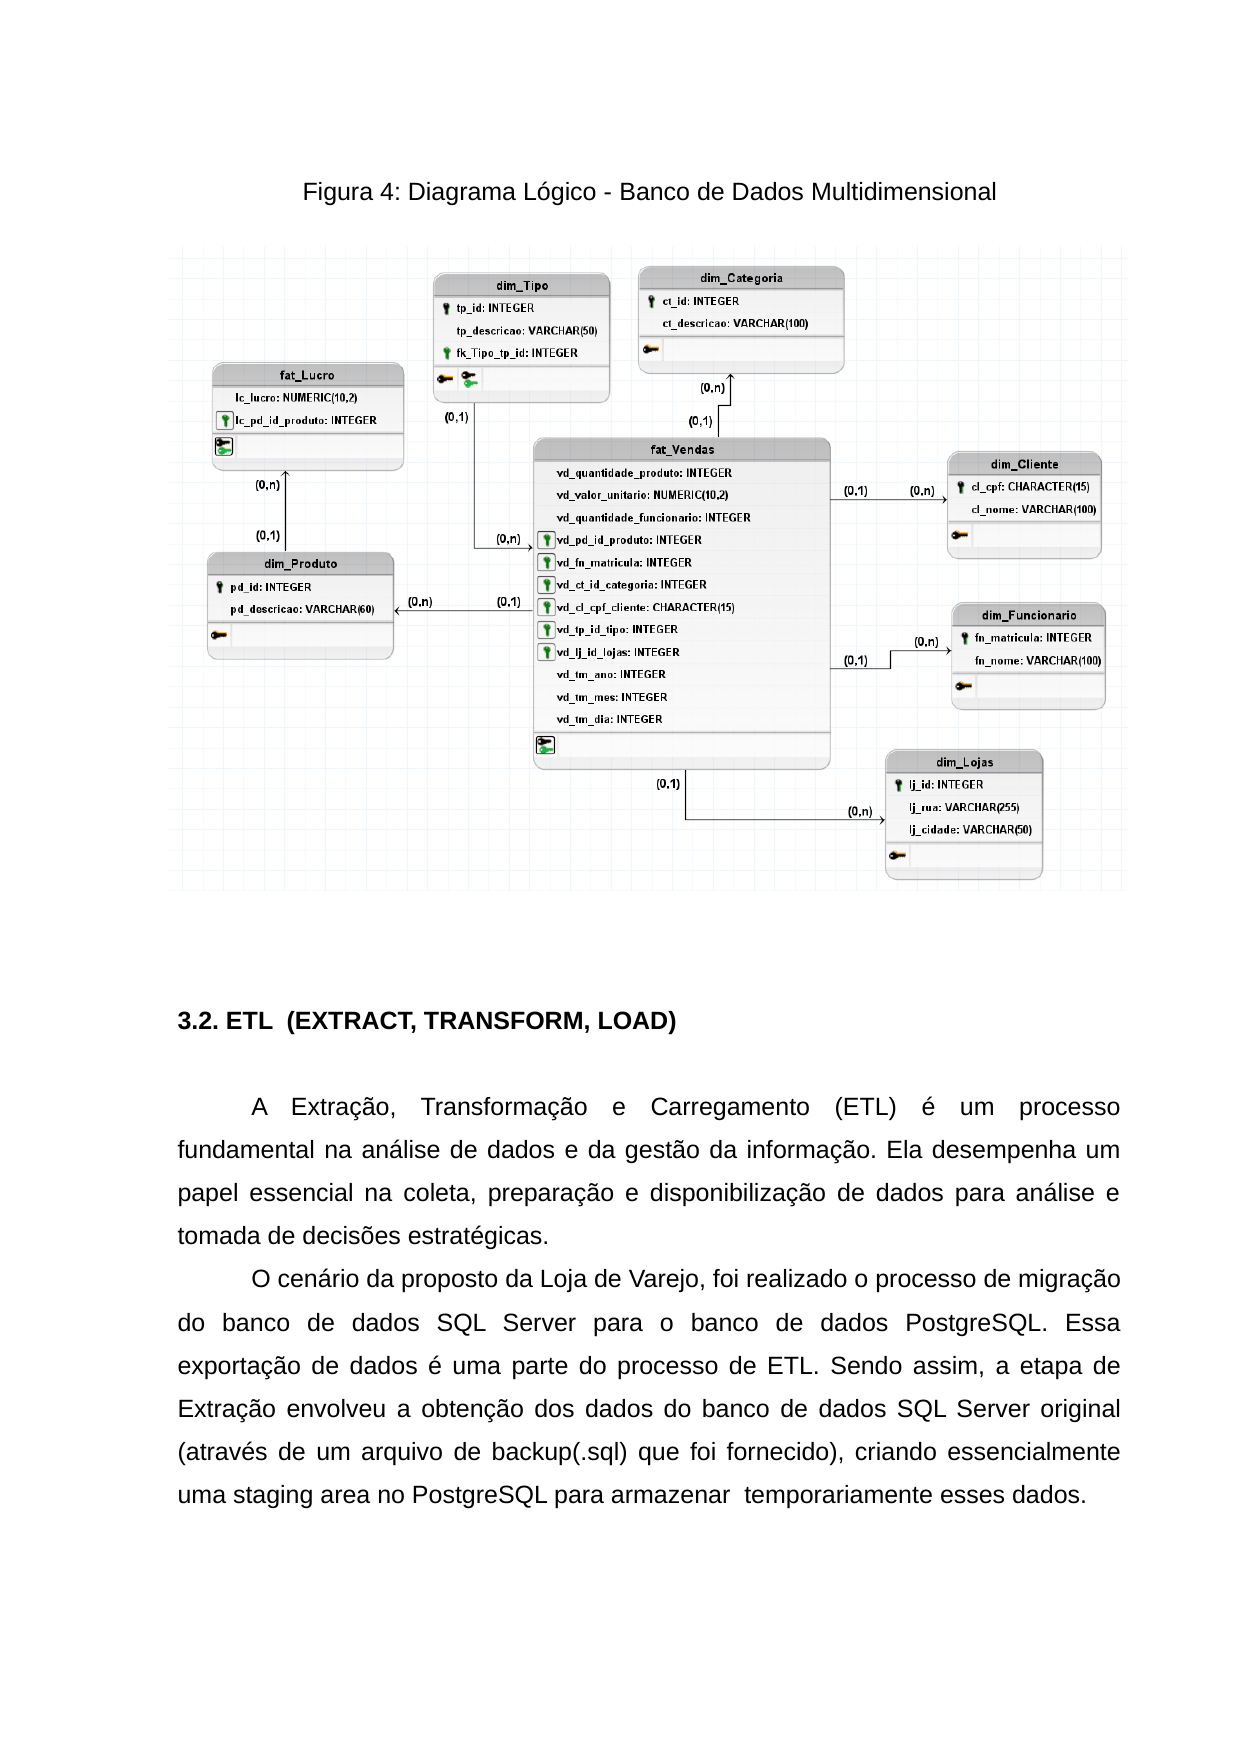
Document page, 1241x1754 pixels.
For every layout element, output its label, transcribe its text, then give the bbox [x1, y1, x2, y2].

text Figura 4: Diagrama Lógico - Banco de Dados Multidimensional [177, 177, 1122, 206]
picture [168, 246, 1129, 891]
text O cenário da proposto da Loja de Varejo, foi realizado o processo de migração do banco de dados SQL Server para o banco de dados PostgreSQL. Essa exportação de dados é uma parte do processo de ETL. Sendo assim, a etapa de Extração envolveu a obtenção dos dados do banco de dados SQL Server original (através de um arquivo de backup(.sql) que foi fornecido), criando essencialmente uma staging area no PostgreSQL para armazenar temporariamente esses dados. [177, 1264, 1122, 1509]
text 3.2. ETL (EXTRACT, TRANSFORM, LOAD) [177, 1006, 1122, 1034]
text A Extração, Transformação e Carregamento (ETL) é um processo fundamental na análise de dados e da gestão da informação. Ela desempenha um papel essencial na coleta, preparação e disponibilização de dados para análise e tomada de decisões estratégicas. [177, 1092, 1122, 1250]
